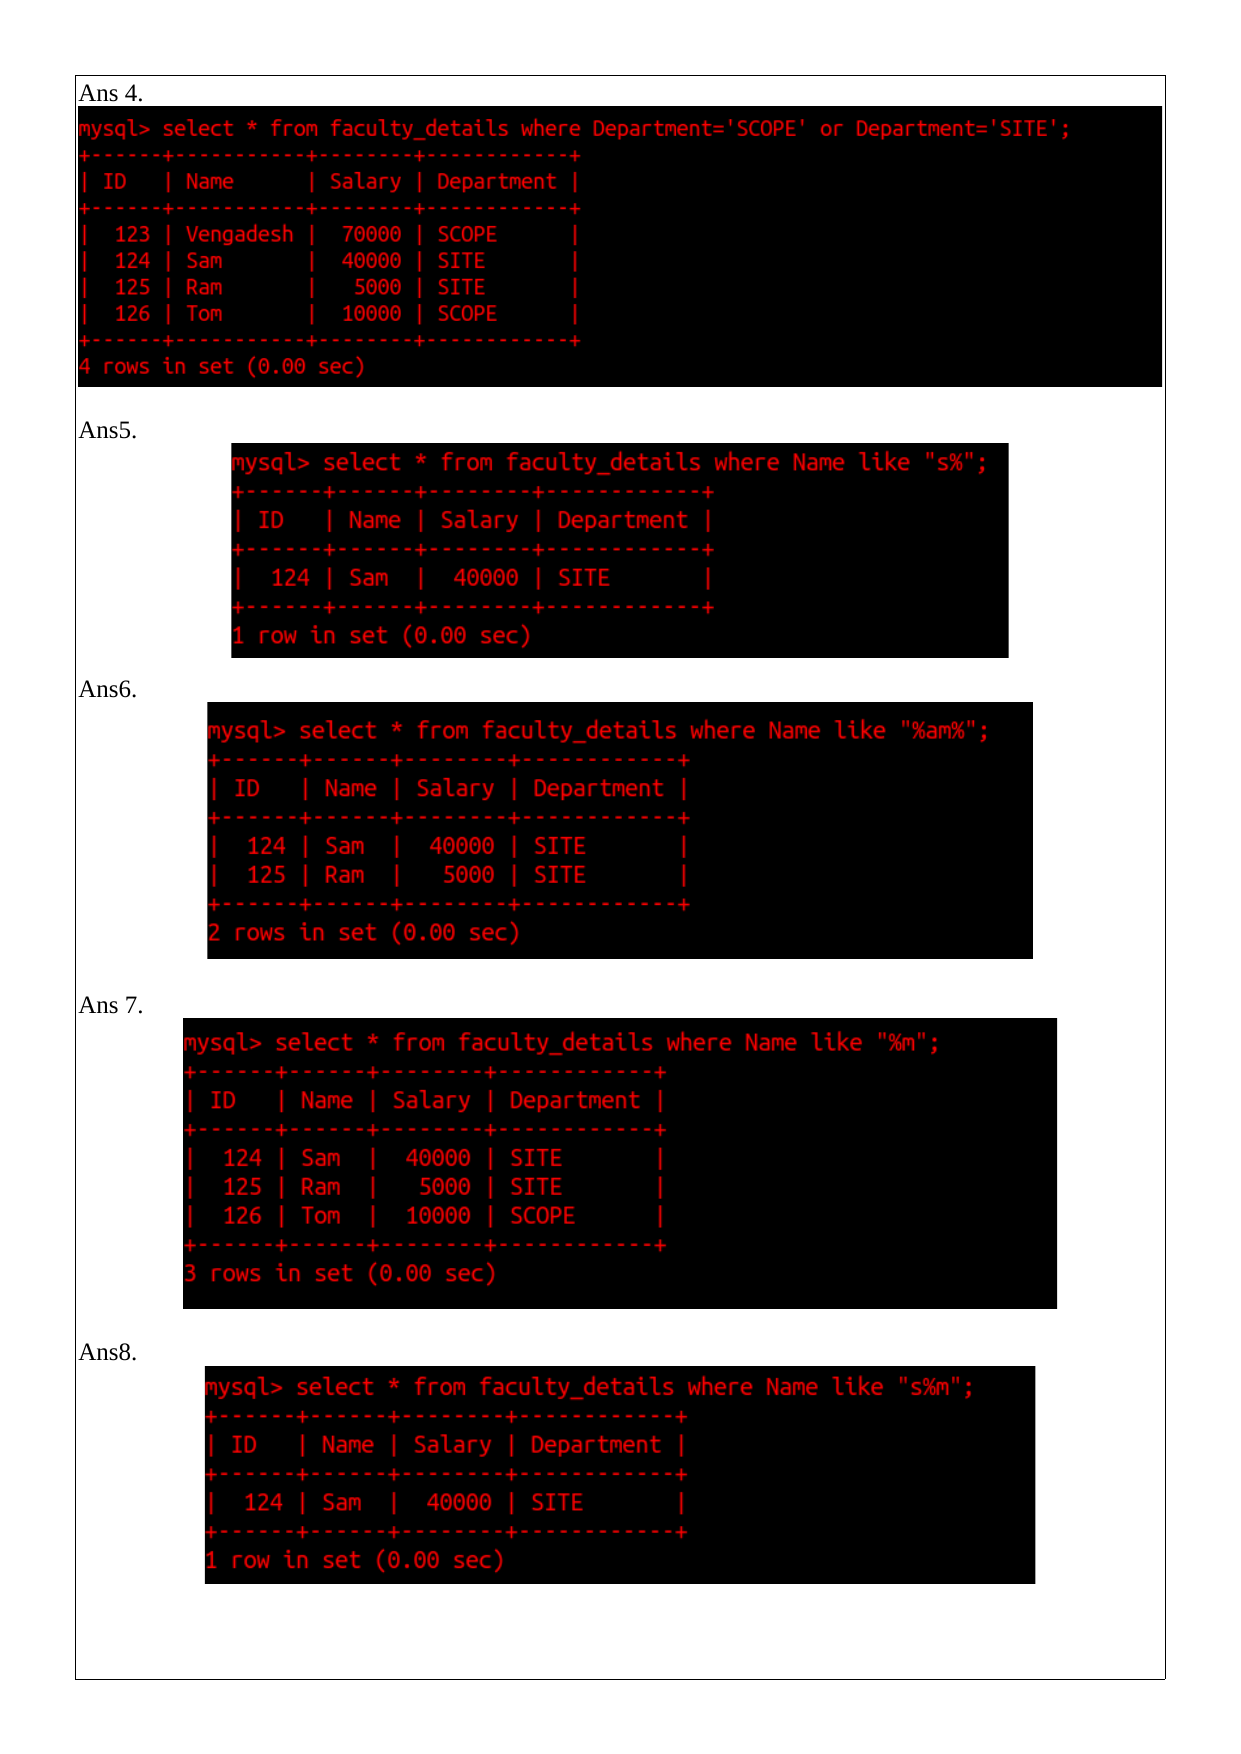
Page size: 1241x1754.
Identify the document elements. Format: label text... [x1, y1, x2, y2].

picture [78, 106, 1163, 387]
text Ans 4. [78, 78, 1162, 106]
picture [231, 443, 1009, 658]
text Ans8. [78, 1337, 1162, 1366]
picture [207, 702, 1033, 959]
text Ans 7. [78, 990, 1162, 1019]
text Ans6. [78, 674, 1162, 703]
picture [204, 1366, 1036, 1584]
picture [183, 1018, 1058, 1309]
text Ans5. [78, 415, 1162, 444]
